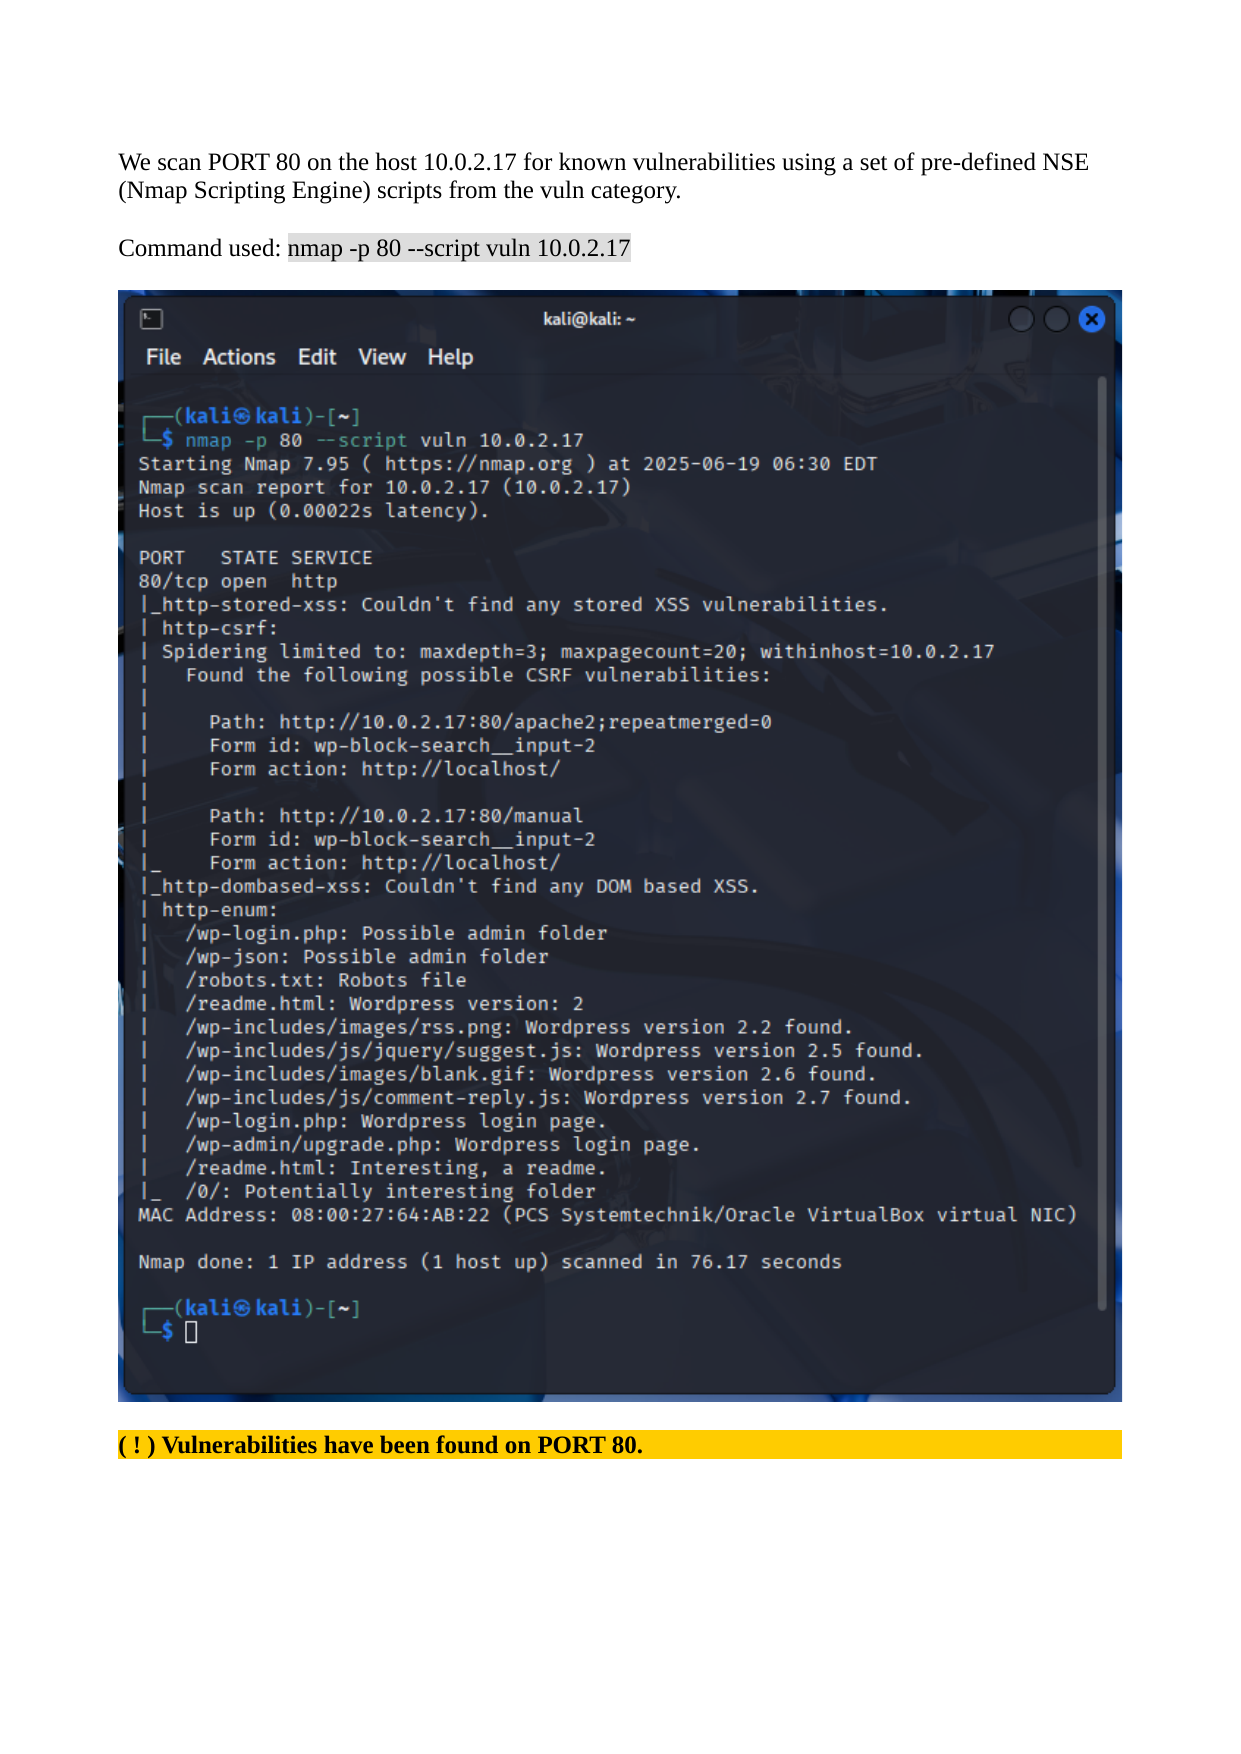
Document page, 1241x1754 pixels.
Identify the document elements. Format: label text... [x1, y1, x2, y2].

picture [118, 290, 1123, 1402]
text ( ! ) Vulnerabilities have been found on PORT 80. [118, 1430, 1122, 1459]
text We scan PORT 80 on the host 10.0.2.17 for known vulnerabilities using a set of pre-defined NSE (Nmap Scripting Engine) scripts from the vuln category. [118, 147, 1122, 204]
text Command used: nmap -p 80 --script vuln 10.0.2.17 [118, 233, 1122, 262]
